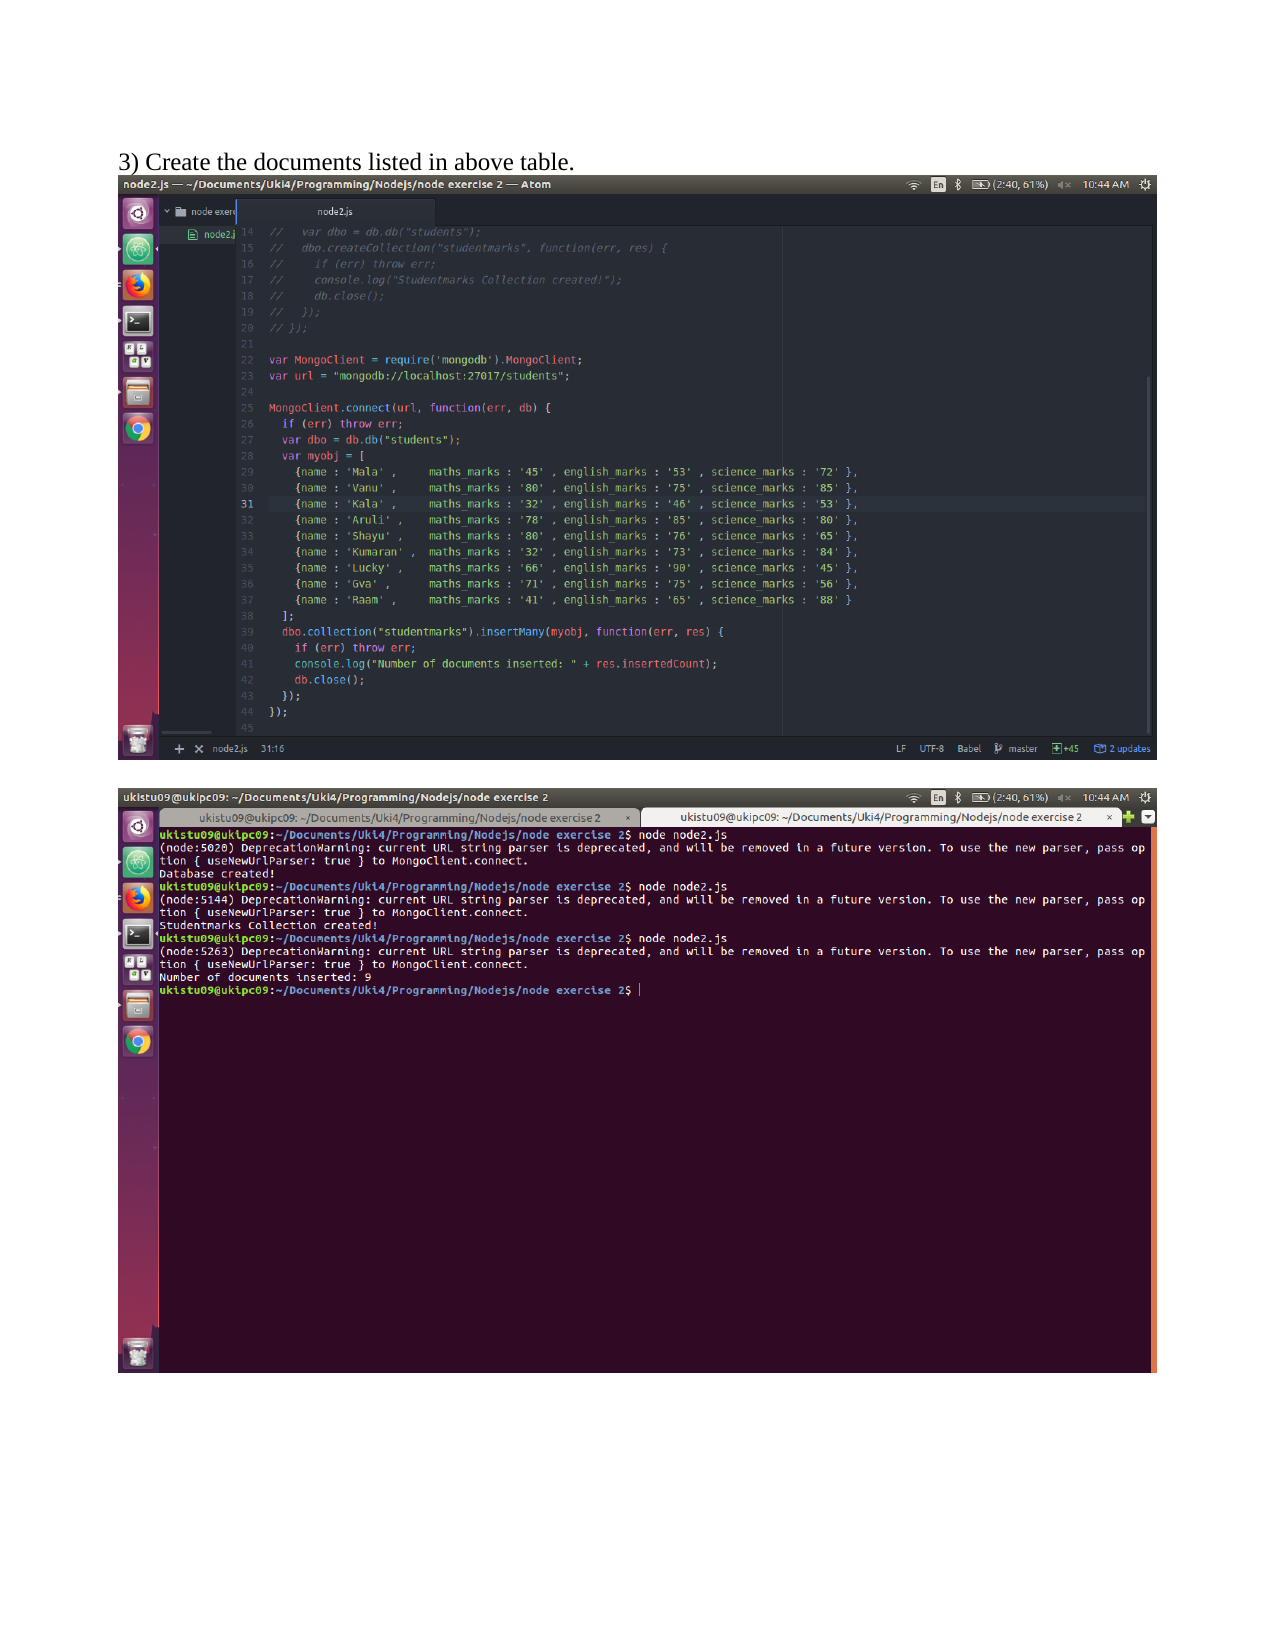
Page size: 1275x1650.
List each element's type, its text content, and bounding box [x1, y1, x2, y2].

text 3) Create the documents listed in above table. [118, 147, 1157, 175]
picture [118, 788, 1157, 1373]
picture [118, 175, 1157, 760]
